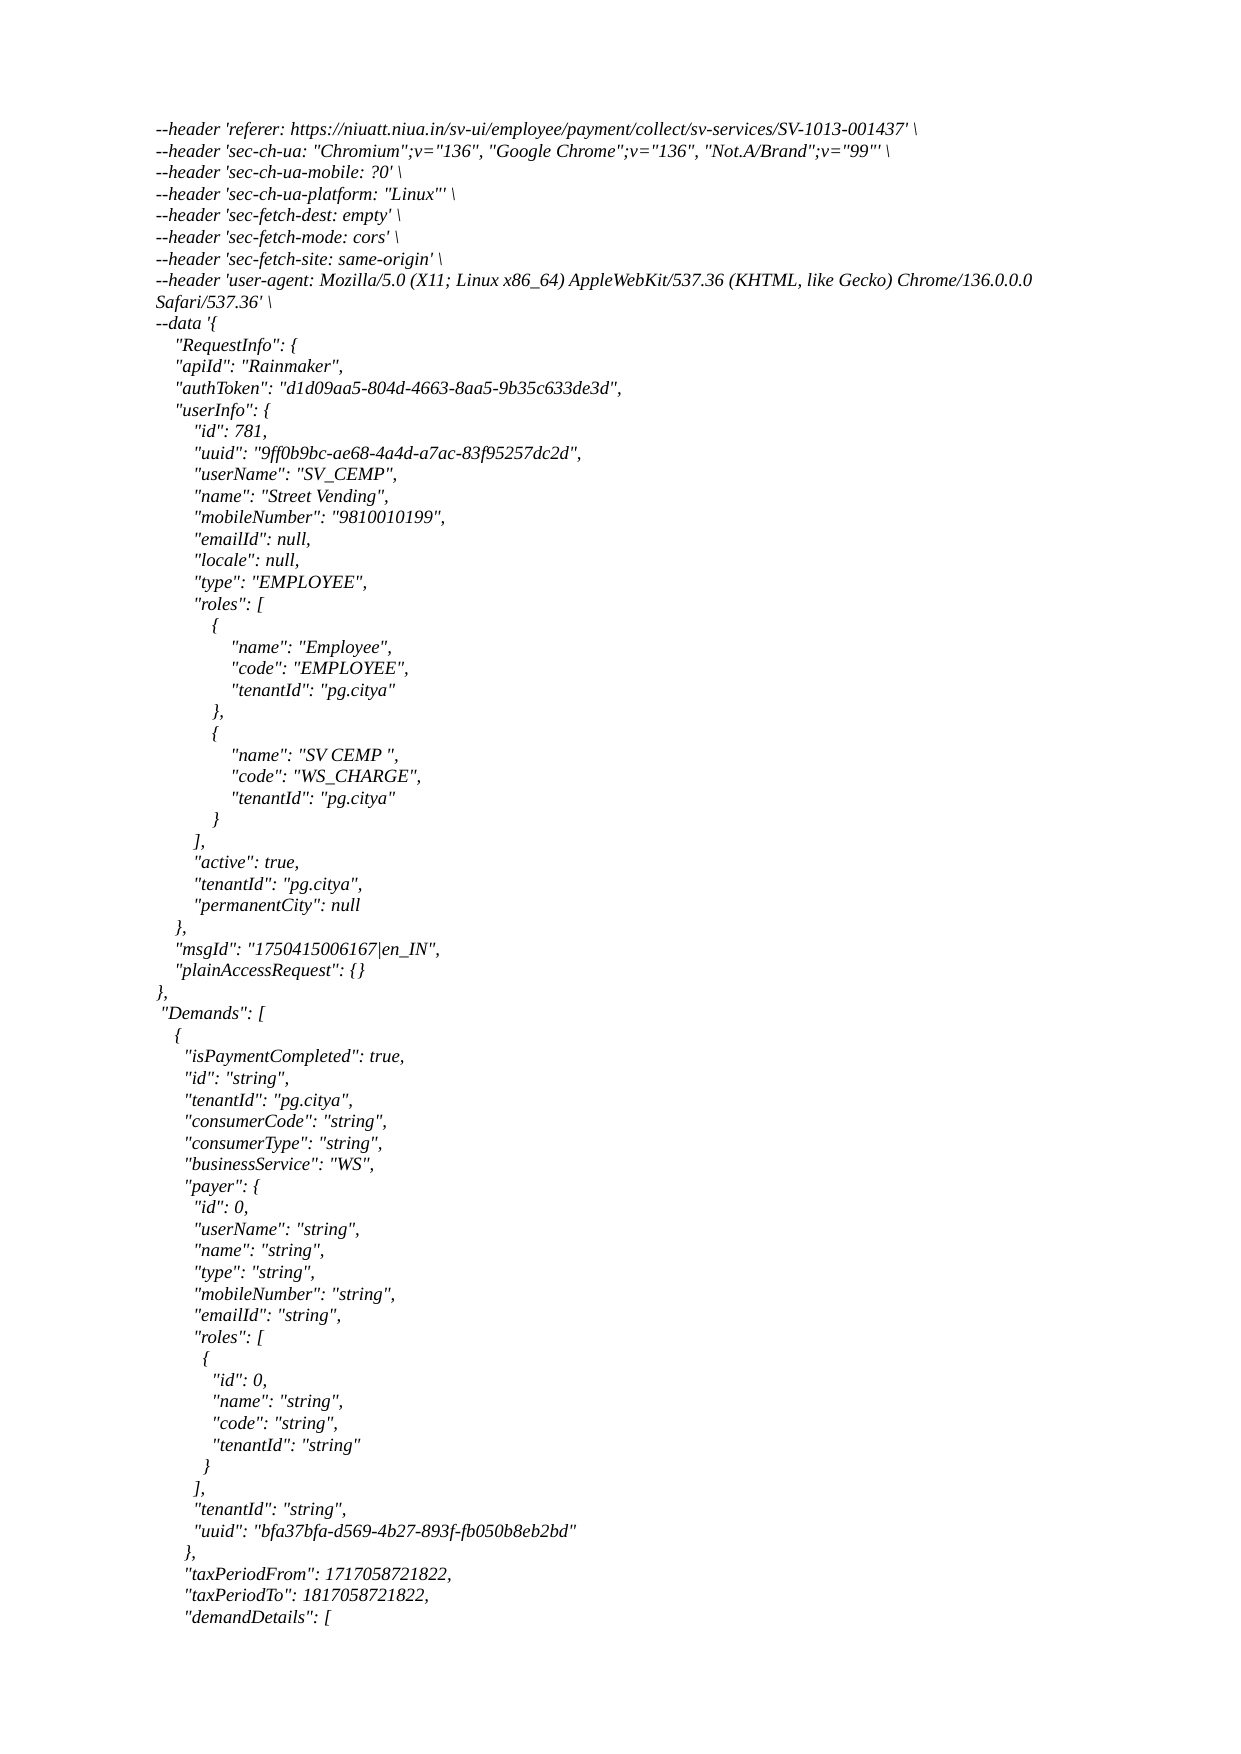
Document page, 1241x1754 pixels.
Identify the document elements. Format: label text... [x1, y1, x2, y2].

text "userInfo": { [156, 398, 1122, 420]
text "taxPeriodFrom": 1717058721822, [156, 1563, 1122, 1584]
text "name": "string", [156, 1239, 1122, 1261]
text "tenantId": "string", [156, 1498, 1122, 1520]
text "payer": { [156, 1175, 1122, 1196]
text "tenantId": "pg.citya", [156, 873, 1122, 894]
text "name": "SV CEMP ", [156, 743, 1122, 765]
text --header 'sec-ch-ua-platform: "Linux"' \ [156, 183, 1122, 204]
text "demandDetails": [ [156, 1606, 1122, 1627]
text "name": "Employee", [156, 636, 1122, 657]
text }, [156, 981, 1122, 1002]
text "id": 781, [156, 420, 1122, 442]
text --header 'sec-fetch-dest: empty' \ [156, 204, 1122, 226]
text "emailId": null, [156, 528, 1122, 549]
text }, [156, 700, 1122, 722]
text "tenantId": "pg.citya" [156, 787, 1122, 808]
text "apiId": "Rainmaker", [156, 355, 1122, 377]
text ], [156, 830, 1122, 851]
text --header 'referer: https://niuatt.niua.in/sv-ui/employee/payment/collect/sv-services/SV-1013-001437' \ [156, 118, 1122, 140]
text "id": "string", [156, 1067, 1122, 1088]
text "locale": null, [156, 549, 1122, 571]
text "permanentCity": null [156, 894, 1122, 916]
text "code": "WS_CHARGE", [156, 765, 1122, 787]
text "taxPeriodTo": 1817058721822, [156, 1584, 1122, 1606]
text "msgId": "1750415006167|en_IN", [156, 937, 1122, 959]
text "name": "string", [156, 1390, 1122, 1412]
text "name": "Street Vending", [156, 485, 1122, 506]
text "mobileNumber": "string", [156, 1282, 1122, 1304]
text { [156, 614, 1122, 636]
text "code": "string", [156, 1412, 1122, 1433]
text { [156, 1347, 1122, 1369]
text } [156, 808, 1122, 830]
text "consumerCode": "string", [156, 1110, 1122, 1132]
text }, [156, 916, 1122, 937]
text { [156, 722, 1122, 743]
text --header 'sec-ch-ua-mobile: ?0' \ [156, 161, 1122, 183]
text "id": 0, [156, 1196, 1122, 1218]
text { [156, 1024, 1122, 1045]
text --header 'sec-fetch-mode: cors' \ [156, 226, 1122, 247]
text "businessService": "WS", [156, 1153, 1122, 1175]
text --header 'sec-ch-ua: "Chromium";v="136", "Google Chrome";v="136", "Not.A/Brand";v="99"' \ [156, 140, 1122, 161]
text "code": "EMPLOYEE", [156, 657, 1122, 679]
text "type": "string", [156, 1261, 1122, 1282]
text --header 'user-agent: Mozilla/5.0 (X11; Linux x86_64) AppleWebKit/537.36 (KHTML, like Gecko) Chrome/136.0.0.0 Safari/537.36' \ [156, 269, 1122, 312]
text "tenantId": "pg.citya" [156, 679, 1122, 700]
text "authToken": "d1d09aa5-804d-4663-8aa5-9b35c633de3d", [156, 377, 1122, 398]
text "Demands": [ [156, 1002, 1122, 1024]
text "plainAccessRequest": {} [156, 959, 1122, 981]
text "id": 0, [156, 1369, 1122, 1390]
text --data '{ [156, 312, 1122, 334]
text "tenantId": "string" [156, 1433, 1122, 1455]
text "roles": [ [156, 592, 1122, 614]
text "roles": [ [156, 1326, 1122, 1347]
text "type": "EMPLOYEE", [156, 571, 1122, 592]
text "emailId": "string", [156, 1304, 1122, 1326]
text "RequestInfo": { [156, 334, 1122, 355]
text } [156, 1455, 1122, 1477]
text "consumerType": "string", [156, 1132, 1122, 1153]
text ], [156, 1477, 1122, 1498]
text "isPaymentCompleted": true, [156, 1045, 1122, 1067]
text --header 'sec-fetch-site: same-origin' \ [156, 247, 1122, 269]
text "userName": "string", [156, 1218, 1122, 1239]
text "tenantId": "pg.citya", [156, 1088, 1122, 1110]
text "userName": "SV_CEMP", [156, 463, 1122, 485]
text "uuid": "9ff0b9bc-ae68-4a4d-a7ac-83f95257dc2d", [156, 442, 1122, 463]
text "active": true, [156, 851, 1122, 873]
text "uuid": "bfa37bfa-d569-4b27-893f-fb050b8eb2bd" [156, 1520, 1122, 1541]
text "mobileNumber": "9810010199", [156, 506, 1122, 528]
text }, [156, 1541, 1122, 1563]
